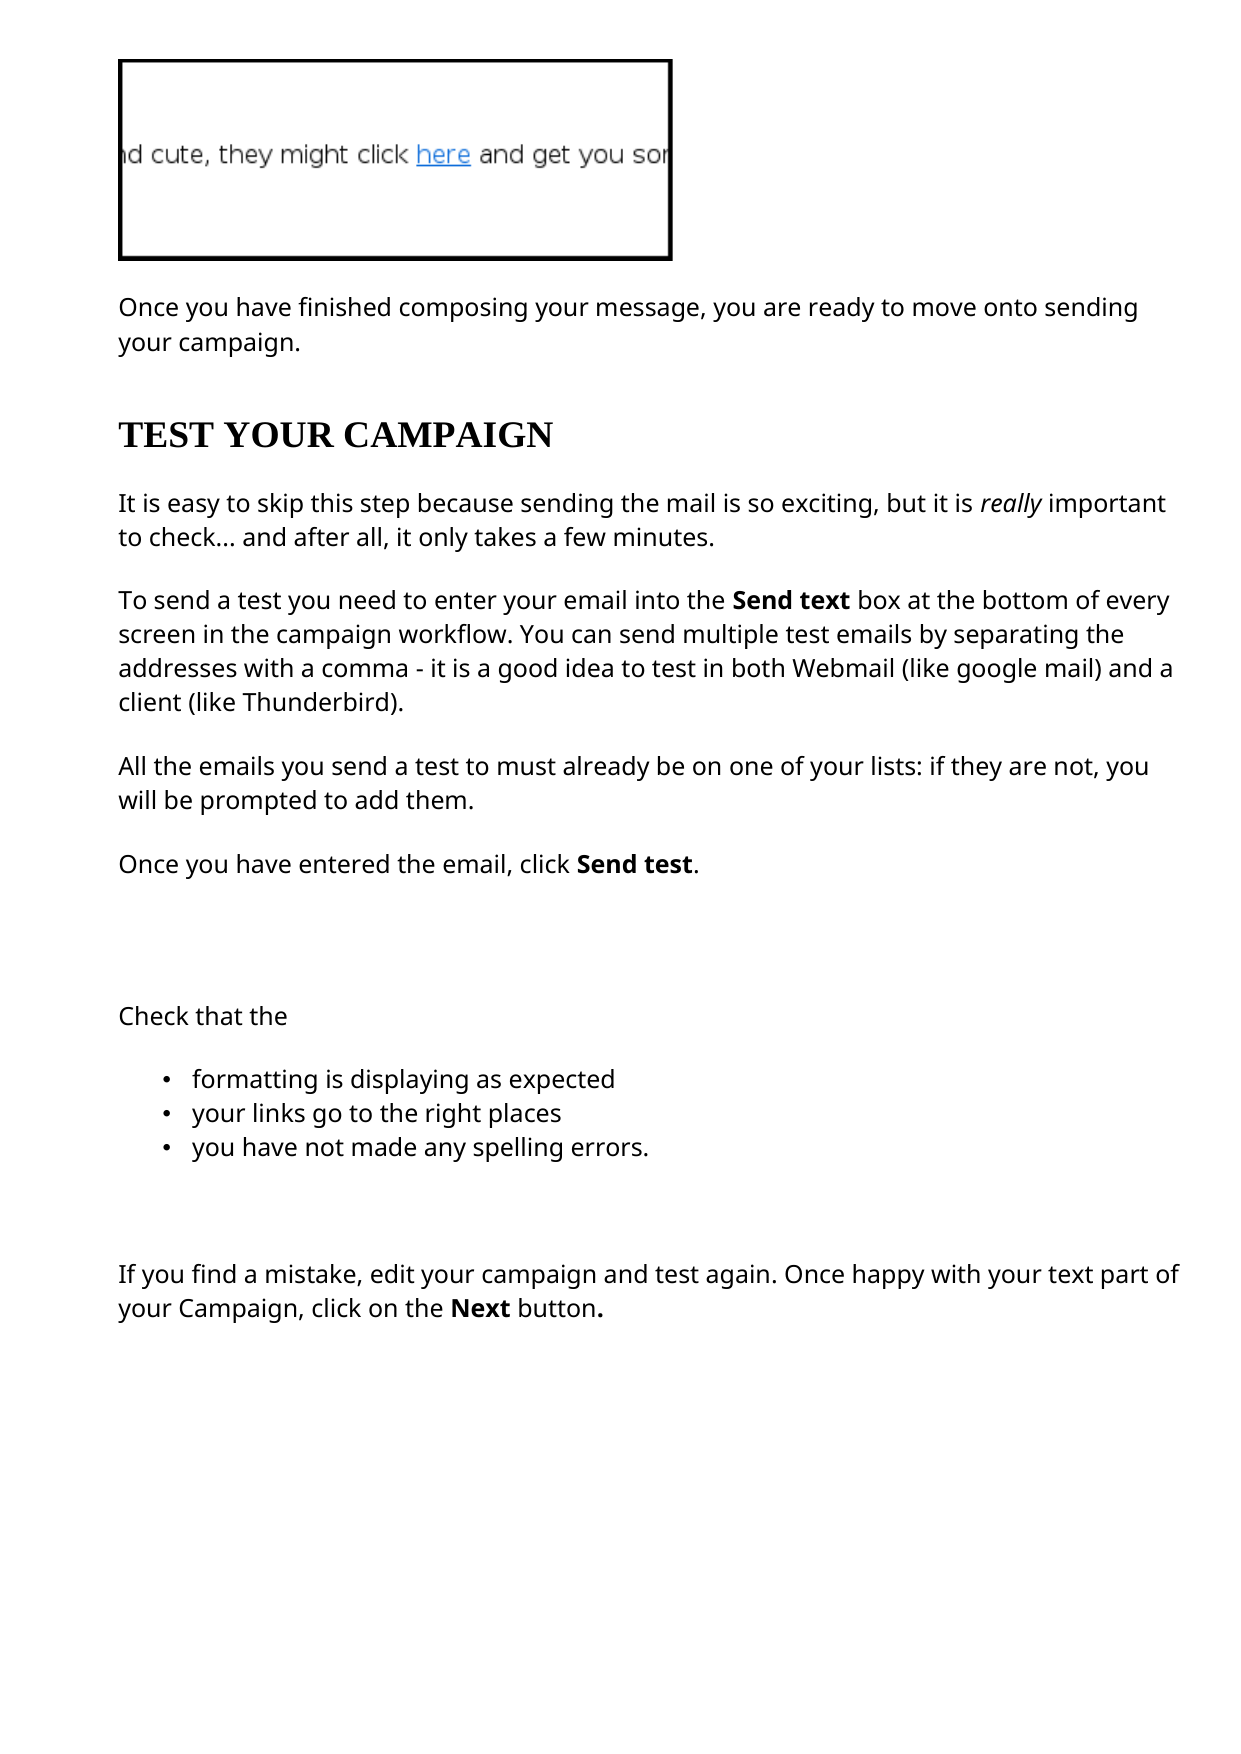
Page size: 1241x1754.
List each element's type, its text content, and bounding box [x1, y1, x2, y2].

picture [118, 59, 673, 261]
text If you find a mistake, edit your campaign and test again. Once happy with your text part of your Campaign, click on the Next button. [118, 1257, 1181, 1325]
text All the emails you send a test to must already be on one of your lists: if they are not, you will be prompted to add them. [118, 749, 1181, 817]
text Once you have finished composing your message, you are ready to move onto sending your campaign. [118, 290, 1181, 358]
text To send a test you need to enter your email into the Send text box at the bottom of every screen in the campaign workflow. You can send multiple test emails by separating the addresses with a comma - it is a good idea to test in both Webmail (like google mail) and a client (like Thunderbird). [118, 583, 1181, 719]
text It is easy to skip this step because sending the mail is so exciting, but it is really important to check... and after all, it only takes a few minutes. [118, 485, 1181, 553]
text Once you have entered the email, click Send test. [118, 846, 1181, 880]
list formatting is displaying as expected [162, 1062, 1181, 1096]
list you have not made any spelling errors. [162, 1130, 1181, 1164]
list your links go to the right places [162, 1096, 1181, 1130]
subtitle Test your campaign [118, 413, 1181, 456]
text Check that the [118, 998, 1181, 1032]
